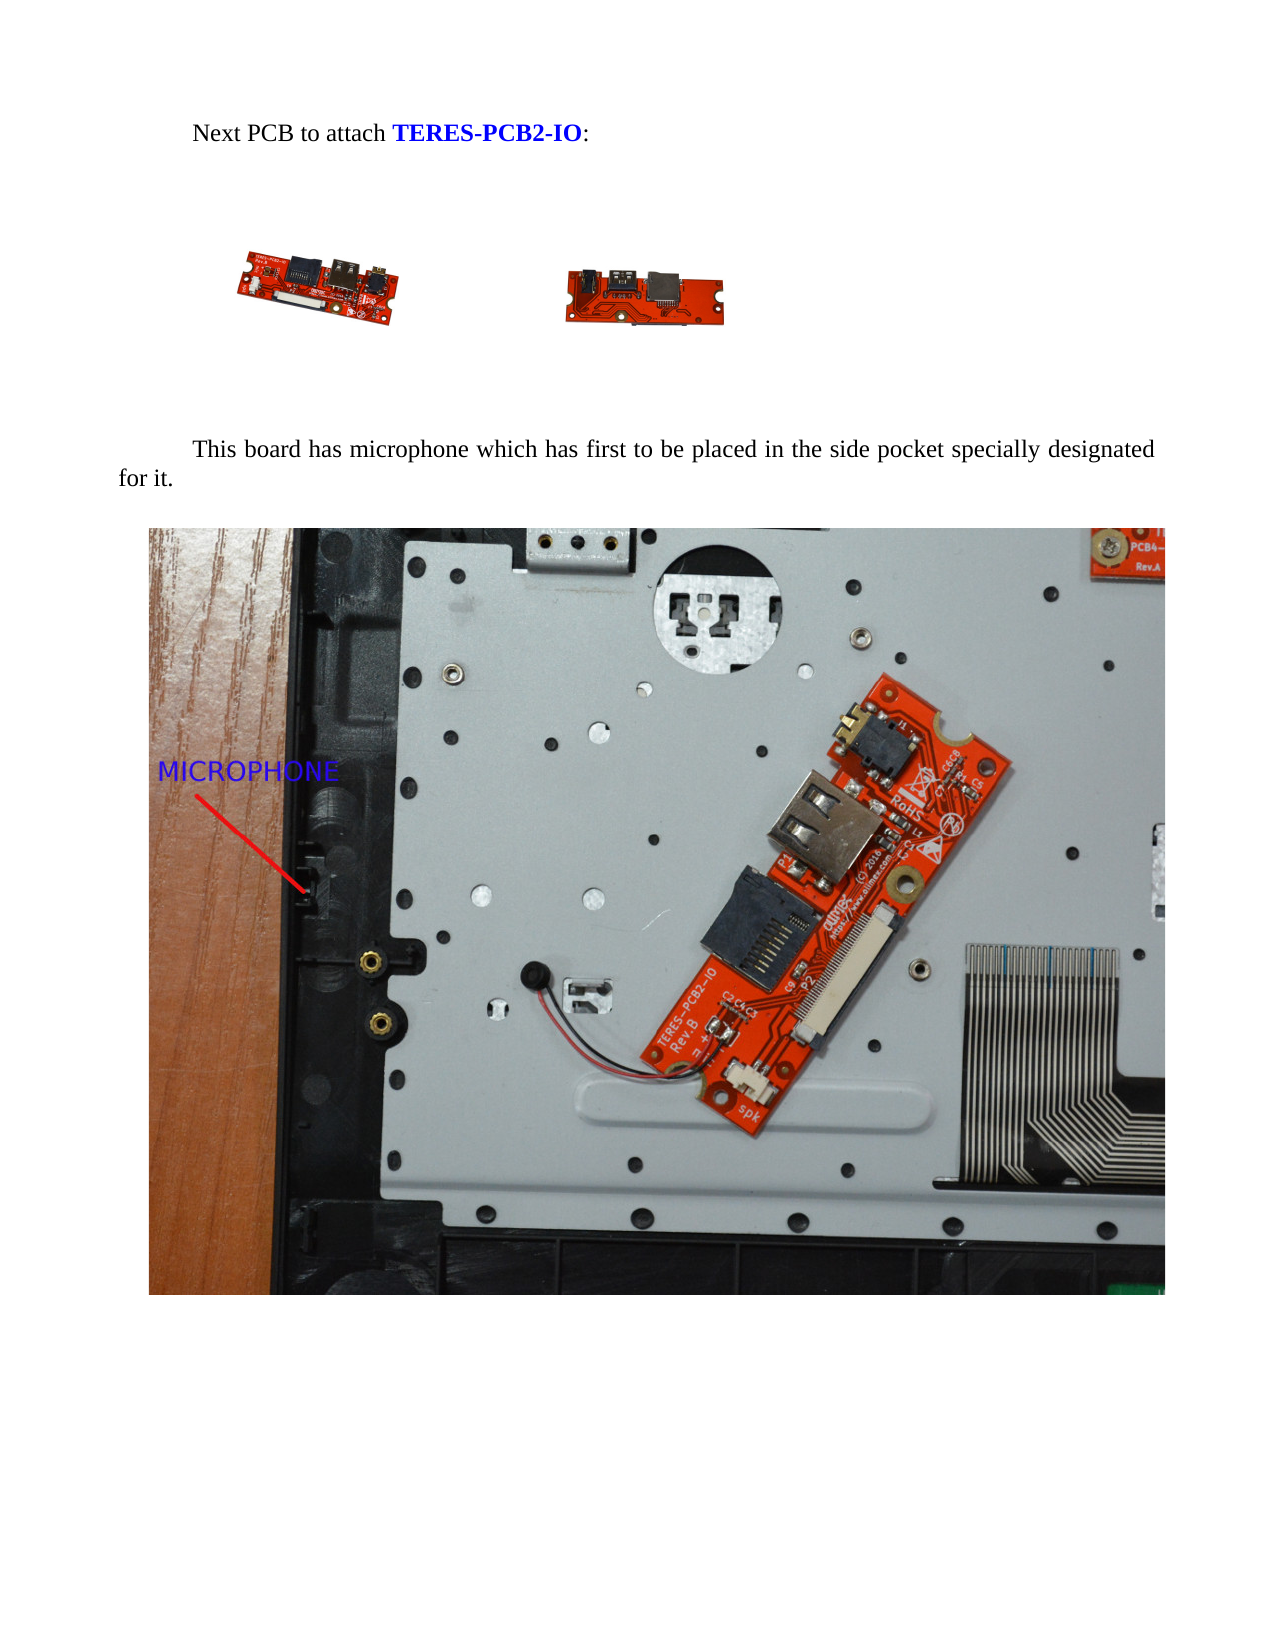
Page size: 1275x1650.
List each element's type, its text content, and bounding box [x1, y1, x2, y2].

picture [509, 162, 780, 433]
text Next PCB to attach TERES-PCB2-IO: [118, 118, 1157, 147]
picture [182, 154, 453, 424]
picture [148, 528, 1166, 1295]
text This board has microphone which has first to be placed in the side pocket specially designated for it. [118, 434, 1157, 492]
